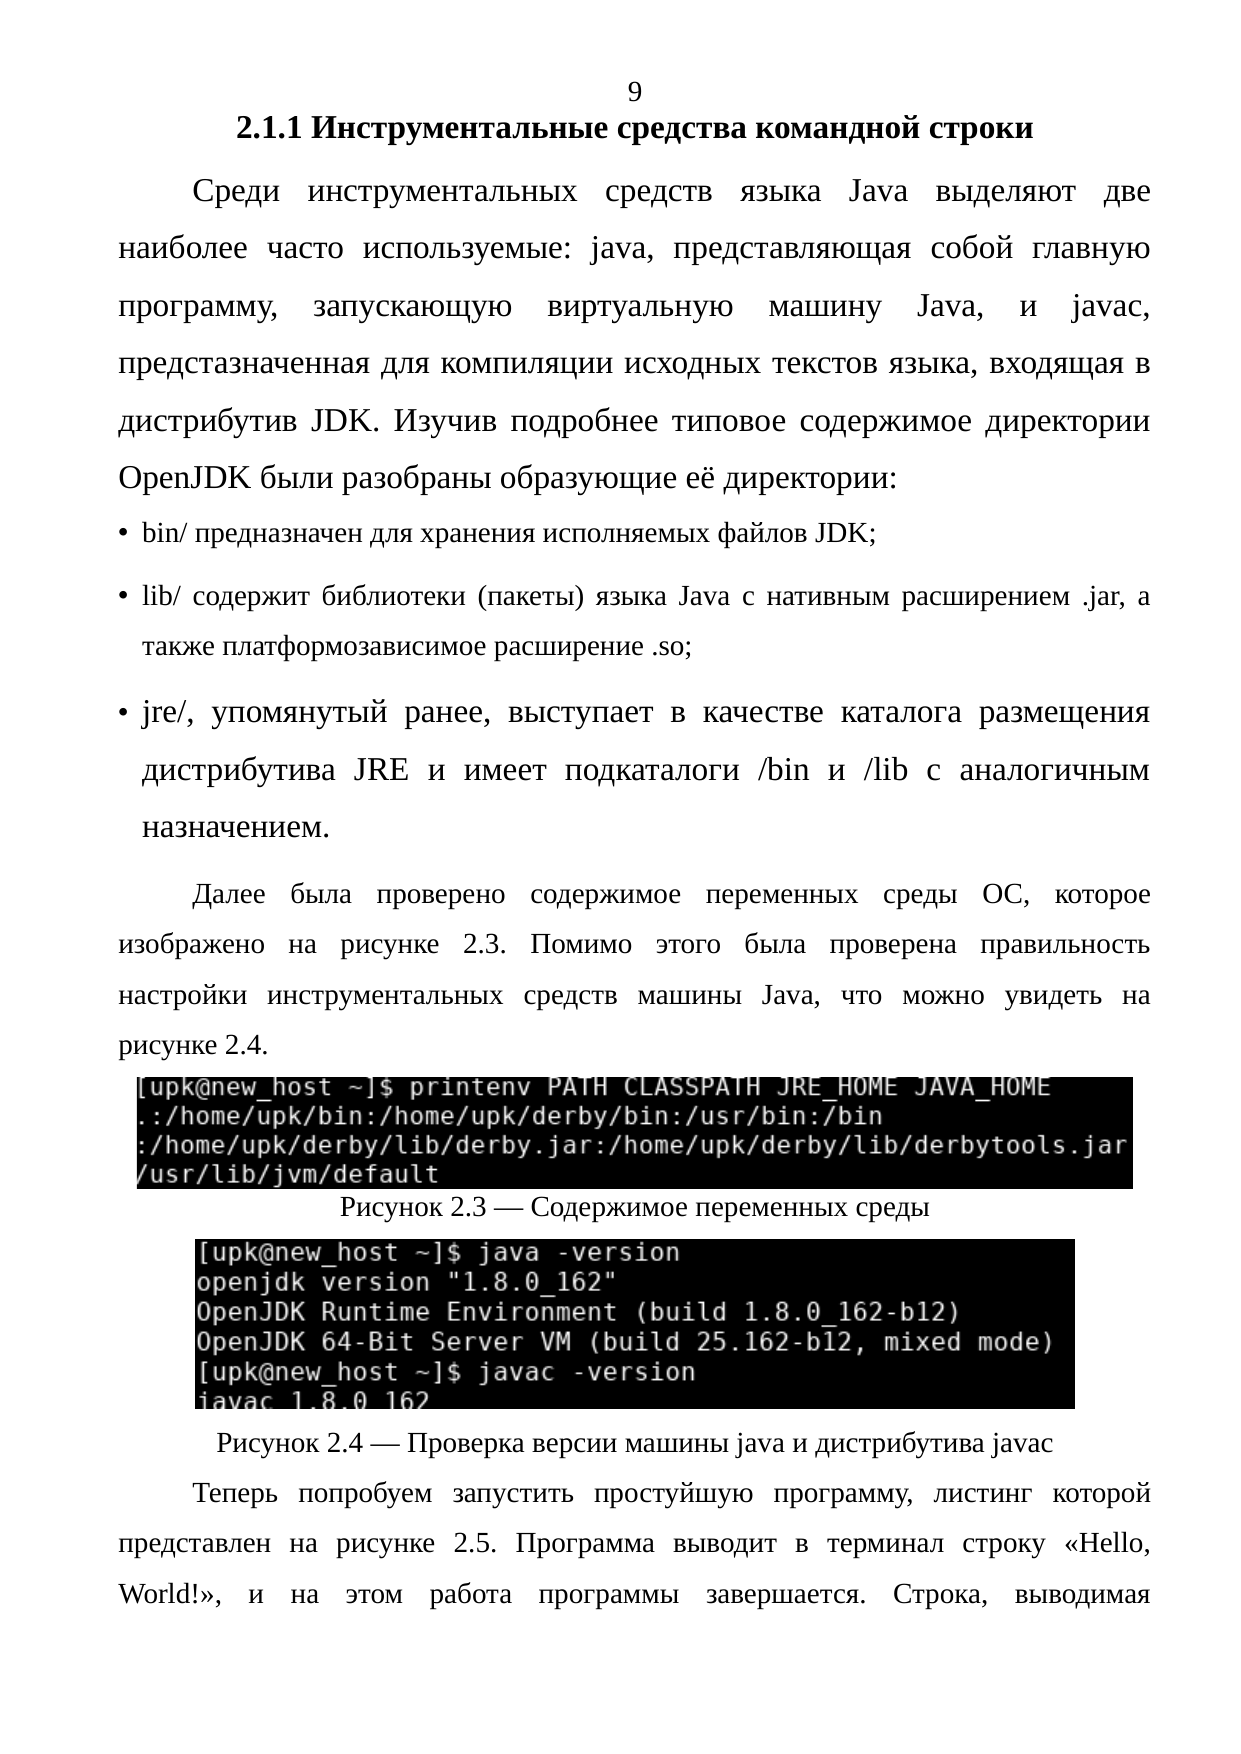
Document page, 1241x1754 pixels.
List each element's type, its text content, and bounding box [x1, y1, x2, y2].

text Далее была проверено содержимое переменных среды ОС, которое изображено на рисунке 2.3. Помимо этого была проверена правильность настройки инструментальных средств машины Java, что можно увидеть на рисунке 2.4. [118, 876, 1152, 1061]
subtitle 2.1.1 Инструментальные средства командной строки [118, 107, 1152, 146]
text Теперь попробуем запустить простуйшую программу, листинг которой представлен на рисунке 2.5. Программа выводит в терминал строку «Hello, World!», и на этом работа программы завершается. Строка, выводимая [118, 1475, 1152, 1609]
text Среди инструментальных средств языка Java выделяют две наиболее часто используемые: java, представляющая собой главную программу, запускающую виртуальную машину Java, и javac, предстазначенная для компиляции исходных текстов языка, входящая в дистрибутив JDK. Изучив подробнее типовое содержимое директории OpenJDK были разобраны образующие её директории: [118, 170, 1152, 496]
text Рисунок 2.4 — Проверка версии машины java и дистрибутива javac [118, 1239, 1152, 1458]
list bin/ предназначен для хранения исполняемых файлов JDK; [118, 515, 1152, 549]
list lib/ содержит библиотеки (пакеты) языка Java с нативным расширением .jar, а также платформозависимое расширение .so; [118, 578, 1152, 662]
text Рисунок 2.3 — Содержимое переменных среды [118, 1078, 1152, 1223]
list jre/, упомянутый ранее, выступает в качестве каталога размещения дистрибутива JRE и имеет подкаталоги /bin и /lib с аналогичным назначением. [118, 691, 1152, 845]
